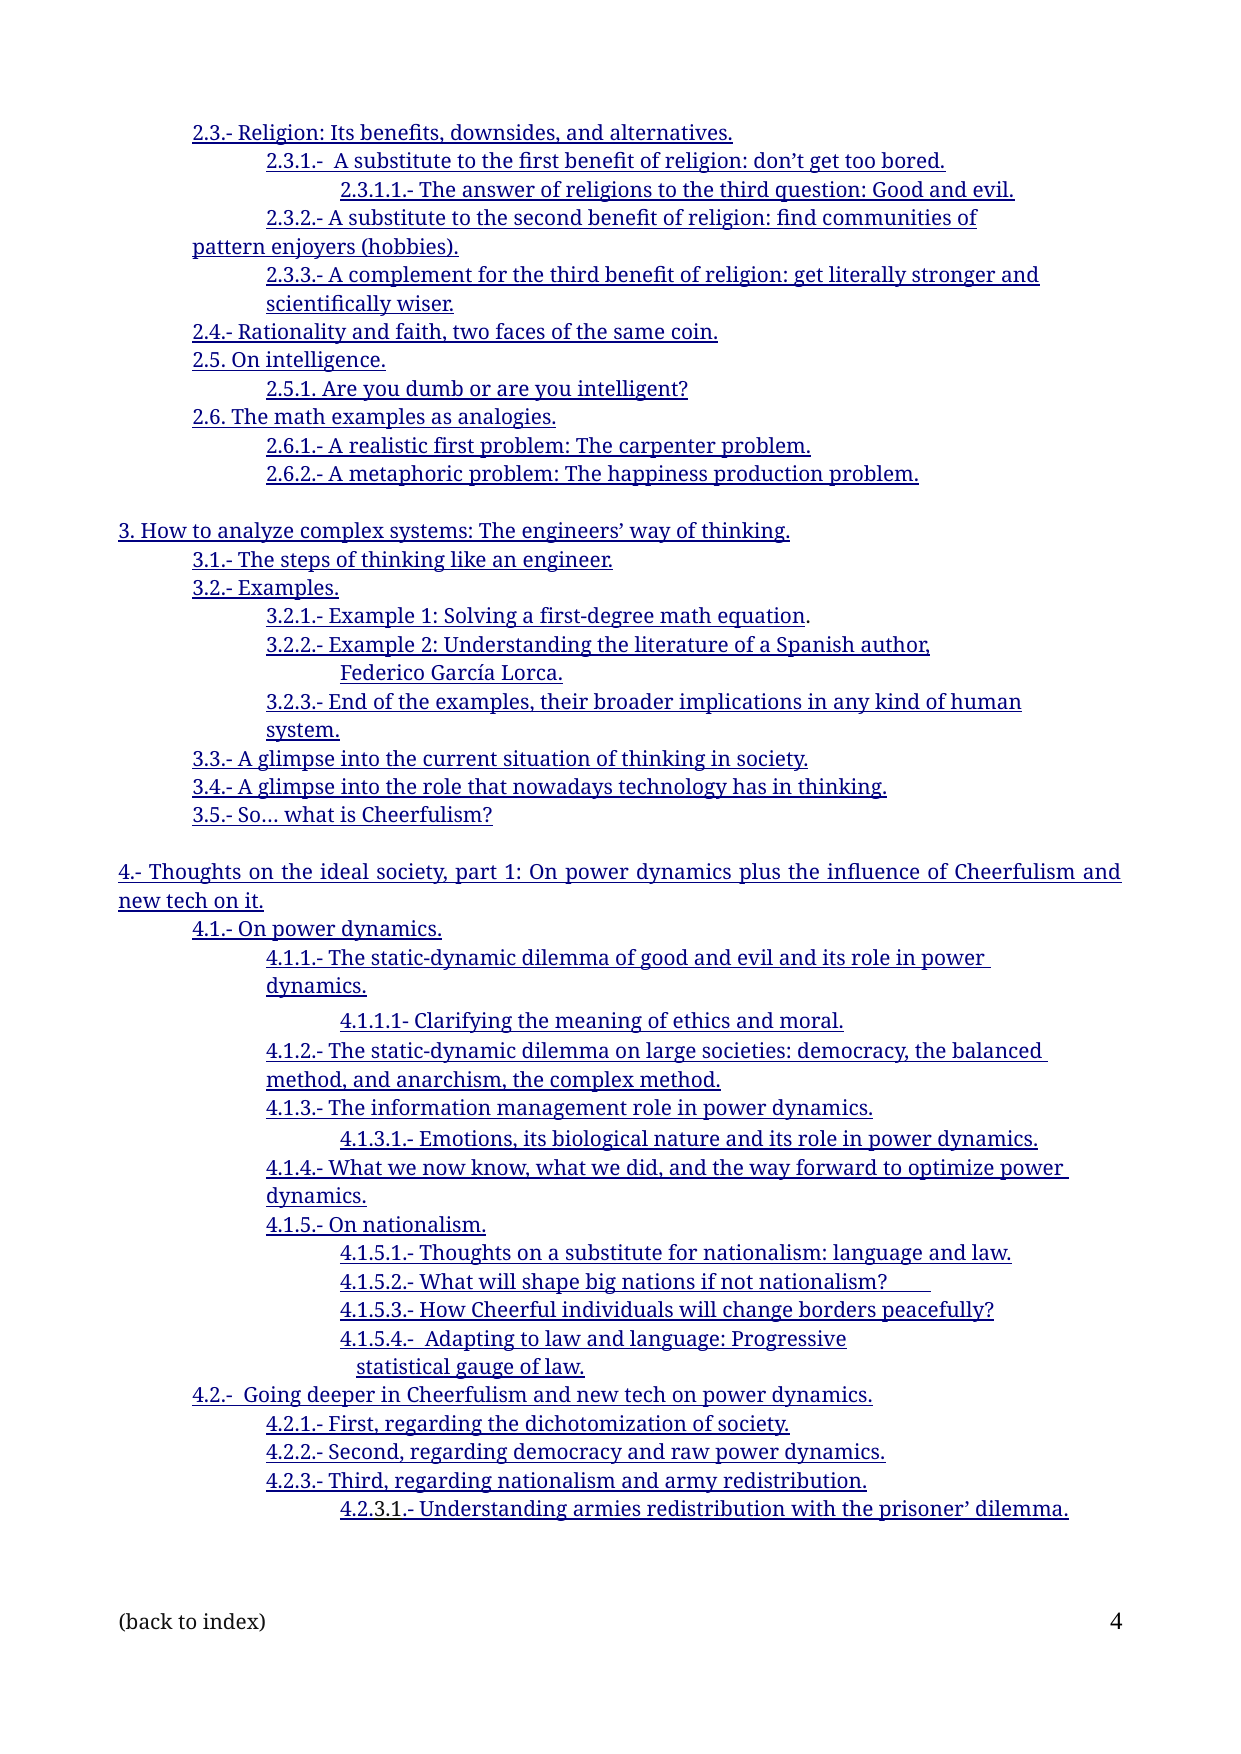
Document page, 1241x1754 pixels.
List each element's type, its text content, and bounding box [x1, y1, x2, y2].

text new tech on it. [118, 883, 1122, 914]
text Federico García Lorca. [118, 658, 1122, 687]
text 4.2.- Going deeper in Cheerfulism and new tech on power dynamics. [118, 1381, 1122, 1409]
text 3.2.- Examples. [118, 573, 1122, 602]
text 3.1.- The steps of thinking like an engineer. [118, 545, 1122, 573]
text 2.6.2.- A metaphoric problem: The happiness production problem. [118, 459, 1122, 488]
text 3.2.2.- Example 2: Understanding the literature of a Spanish author, [118, 630, 1122, 658]
text 4.1.5.2.- What will shape big nations if not nationalism? [118, 1267, 1122, 1295]
text 4.1.- On power dynamics. [118, 914, 1122, 943]
text 4.1.5.1.- Thoughts on a substitute for nationalism: language and law. [118, 1238, 1122, 1267]
text 4.2.3.- Third, regarding nationalism and army redistribution. [118, 1466, 1122, 1494]
text 4.1.2.- The static-dynamic dilemma on large societies: democracy, the balanced method, and anarchism, the complex method. [118, 1037, 1122, 1093]
text 2.3.3.- A complement for the third benefit of religion: get literally stronger and scientifically wiser. [118, 260, 1122, 317]
text 2.6. The math examples as analogies. [118, 402, 1122, 431]
text 3.2.1.- Example 1: Solving a first-degree math equation. [118, 602, 1122, 630]
text 2.3.- Religion: Its benefits, downsides, and alternatives. [118, 118, 1122, 147]
text 4.2.2.- Second, regarding democracy and raw power dynamics. [118, 1437, 1122, 1466]
text 4.1.3.1.- Emotions, its biological nature and its role in power dynamics. [118, 1122, 1122, 1153]
text 3. How to analyze complex systems: The engineers’ way of thinking. [118, 516, 1122, 545]
text 3.4.- A glimpse into the role that nowadays technology has in thinking. [118, 772, 1122, 801]
text 3.3.- A glimpse into the current situation of thinking in society. [118, 744, 1122, 772]
text 2.5. On intelligence. [118, 346, 1122, 374]
text 4.1.5.3.- How Cheerful individuals will change borders peacefully? [118, 1295, 1122, 1324]
text 4.1.1.1- Clarifying the meaning of ethics and moral. [118, 1000, 1122, 1037]
text 2.3.2.- A substitute to the second benefit of religion: find communities of pattern enjoyers (hobbies). [118, 203, 1122, 260]
text 2.3.1.- A substitute to the first benefit of religion: don’t get too bored. [118, 147, 1122, 175]
text 3.2.3.- End of the examples, their broader implications in any kind of human system. [118, 687, 1122, 744]
text 4.1.4.- What we now know, what we did, and the way forward to optimize power dynamics. [118, 1153, 1122, 1210]
text 3.5.- So… what is Cheerfulism? [118, 801, 1122, 829]
text 2.6.1.- A realistic first problem: The carpenter problem. [118, 431, 1122, 459]
text 2.3.1.1.- The answer of religions to the third question: Good and evil. [118, 175, 1122, 203]
text 4.2.1.- First, regarding the dichotomization of society. [118, 1409, 1122, 1437]
text 4.2.3.1.- Understanding armies redistribution with the prisoner’ dilemma. [118, 1494, 1122, 1523]
text 2.5.1. Are you dumb or are you intelligent? [118, 374, 1122, 402]
text 2.4.- Rationality and faith, two faces of the same coin. [118, 317, 1122, 346]
text 4.1.5.- On nationalism. [118, 1210, 1122, 1238]
text 4.1.3.- The information management role in power dynamics. [118, 1093, 1122, 1122]
text 4.1.5.4.- Adapting to law and language: Progressive statistical gauge of law. [118, 1324, 1122, 1381]
text 4.1.1.- The static-dynamic dilemma of good and evil and its role in power dynamics. [118, 943, 1122, 1000]
text 4.- Thoughts on the ideal society, part 1: On power dynamics plus the influence of Cheerfulism and [118, 857, 1122, 882]
